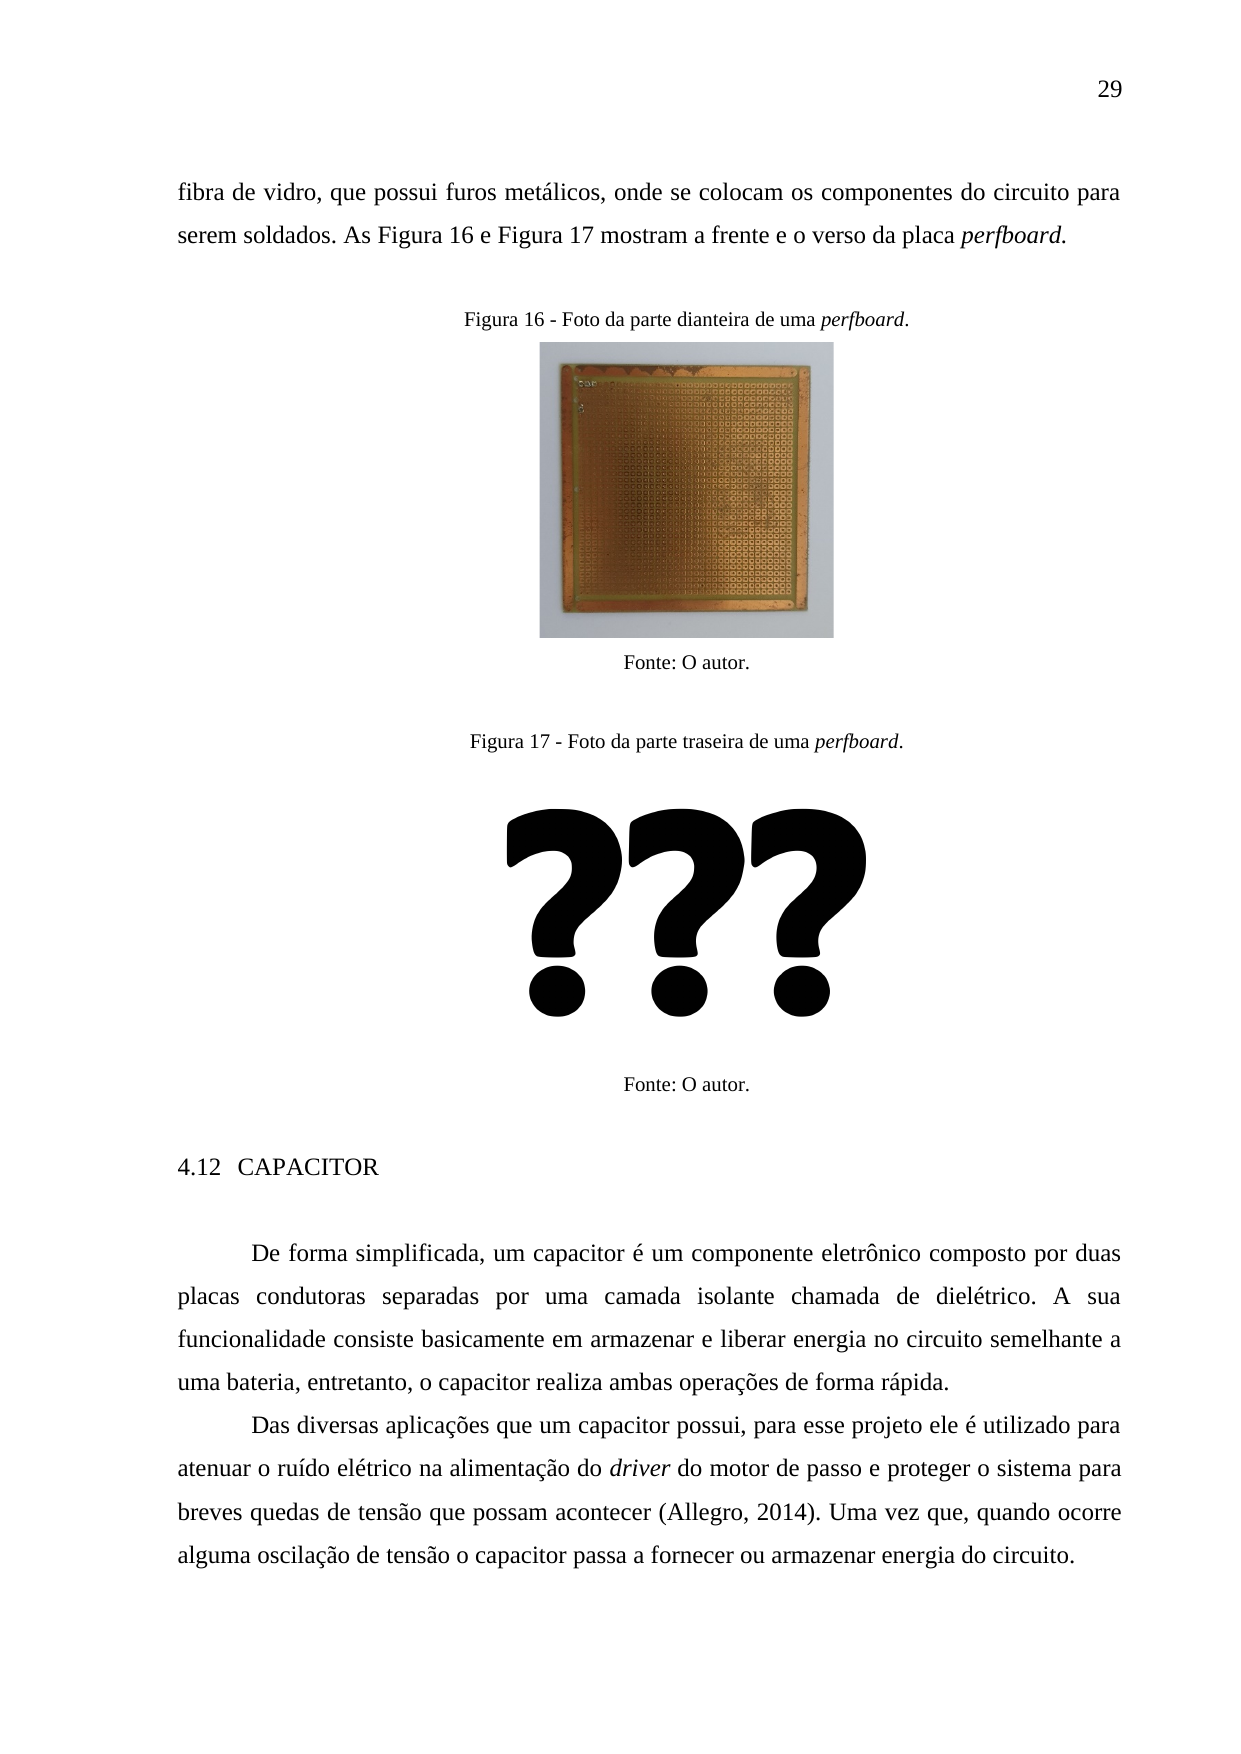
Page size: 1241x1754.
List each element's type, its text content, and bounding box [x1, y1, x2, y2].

text Fonte: O autor. [177, 1072, 1122, 1096]
text Figura 16 - Foto da parte dianteira de uma perfboard. [177, 307, 1122, 331]
subtitle CAPACITOR [177, 1152, 1122, 1180]
text fibra de vidro, que possui furos metálicos, onde se colocam os componentes do circuito para serem soldados. As Figura 16 e Figura 17 mostram a frente e o verso da placa perfboard. [177, 177, 1122, 249]
picture [539, 342, 834, 638]
picture [428, 765, 945, 1061]
text Das diversas aplicações que um capacitor possui, para esse projeto ele é utilizado para atenuar o ruído elétrico na alimentação do driver do motor de passo e proteger o sistema para breves quedas de tensão que possam acontecer (Allegro, 2014). Uma vez que, quando ocorre alguma oscilação de tensão o capacitor passa a fornecer ou armazenar energia do circuito. [177, 1410, 1122, 1568]
text Fonte: O autor. [177, 650, 1122, 674]
text Figura 17 - Foto da parte traseira de uma perfboard. [177, 729, 1122, 753]
text De forma simplificada, um capacitor é um componente eletrônico composto por duas placas condutoras separadas por uma camada isolante chamada de dielétrico. A sua funcionalidade consiste basicamente em armazenar e liberar energia no circuito semelhante a uma bateria, entretanto, o capacitor realiza ambas operações de forma rápida. [177, 1238, 1122, 1396]
